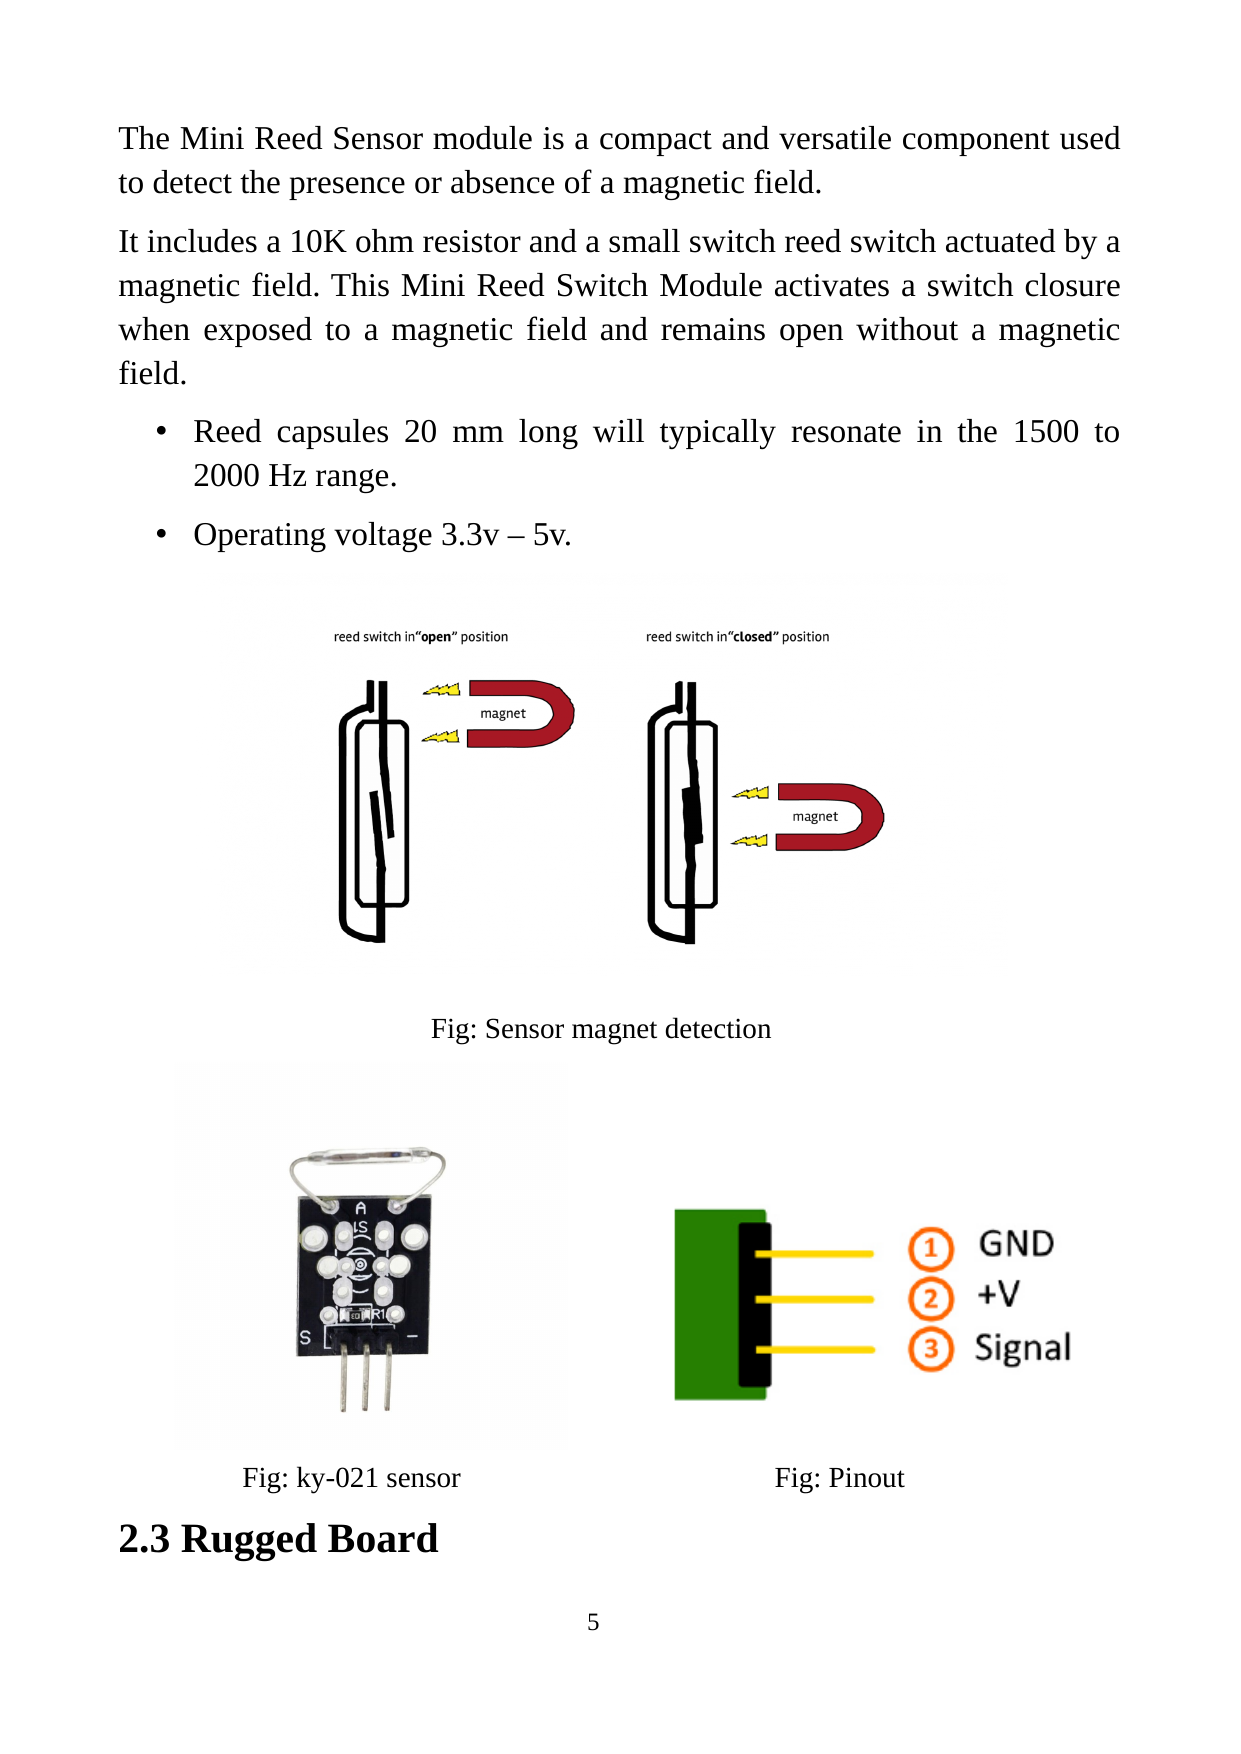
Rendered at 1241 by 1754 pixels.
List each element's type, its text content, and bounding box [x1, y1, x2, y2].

picture [194, 573, 1009, 977]
text The Mini Reed Sensor module is a compact and versatile component used to detect the presence or absence of a magnetic field. [118, 118, 1122, 201]
picture [174, 1063, 568, 1450]
text Fig: Sensor magnet detection [118, 972, 1122, 1044]
list Operating voltage 3.3v – 5v. [156, 514, 1122, 553]
picture [655, 1177, 1104, 1407]
list Reed capsules 20 mm long will typically resonate in the 1500 to 2000 Hz range. [156, 412, 1122, 494]
text Fig: ky-021 sensor Fig: Pinout [118, 1460, 1122, 1493]
text 2.3 Rugged Board [118, 1513, 1122, 1561]
text It includes a 10K ohm resistor and a small switch reed switch actuated by a magnetic field. This Mini Reed Switch Module activates a switch closure when exposed to a magnetic field and remains open without a magnetic field. [118, 221, 1122, 391]
